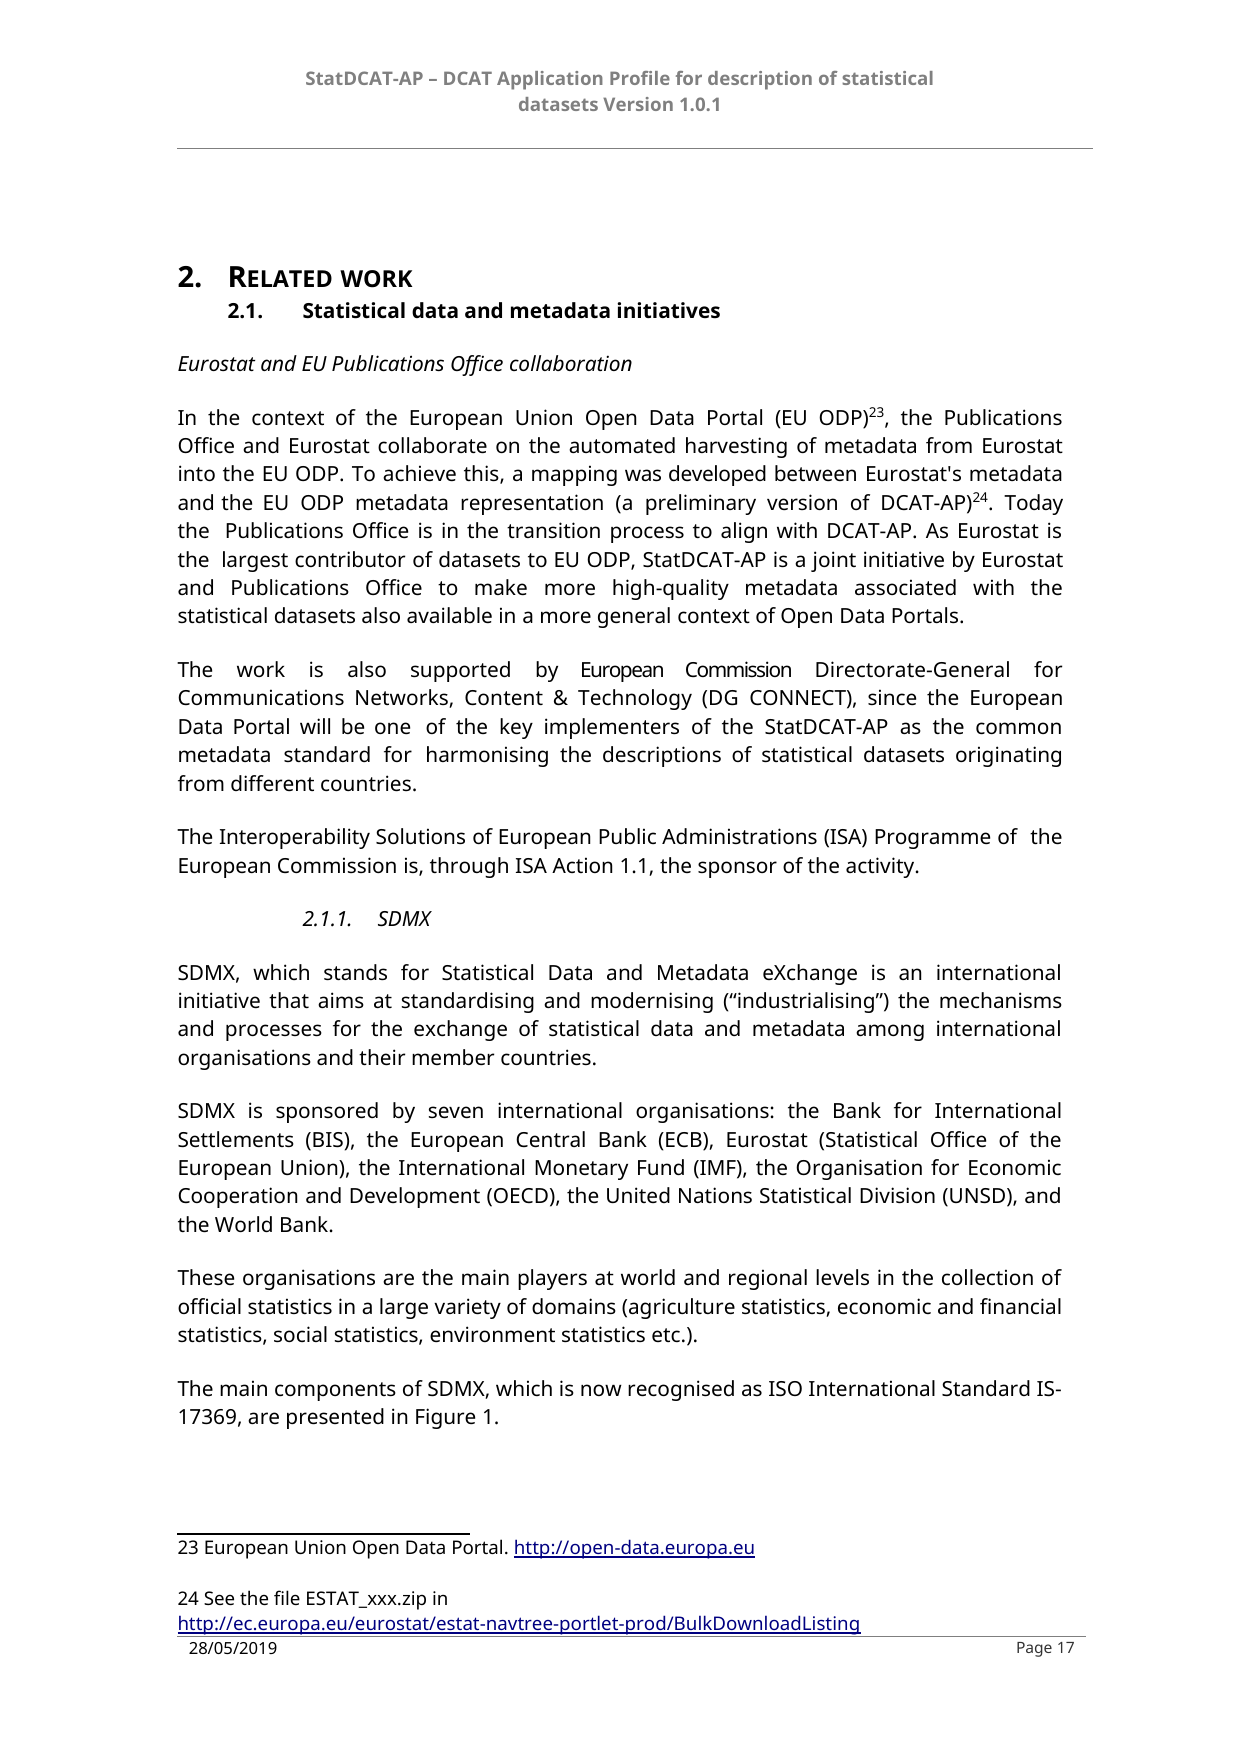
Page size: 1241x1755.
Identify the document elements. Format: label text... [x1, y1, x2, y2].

text In the context of the European Union Open Data Portal (EU ODP), the Publications Office and Eurostat collaborate on the automated harvesting of metadata from Eurostat into the EU ODP. To achieve this, a mapping was developed between Eurostat's metadata and the EU ODP metadata representation (a preliminary version of DCAT-AP). Today the Publications Office is in the transition process to align with DCAT-AP. As Eurostat is the largest contributor of datasets to EU ODP, StatDCAT-AP is a joint initiative by Eurostat and Publications Office to make more high-quality metadata associated with the statistical datasets also available in a more general context of Open Data Portals. [177, 403, 1063, 630]
text The work is also supported by European Commission Directorate-General for Communications Networks, Content & Technology (DG CONNECT), since the European Data Portal will be one of the key implementers of the StatDCAT-AP as the common metadata standard for harmonising the descriptions of statistical datasets originating from different countries. [177, 655, 1063, 797]
text SDMX, which stands for Statistical Data and Metadata eXchange is an international initiative that aims at standardising and modernising (“industrialising”) the mechanisms and processes for the exchange of statistical data and metadata among international organisations and their member countries. [177, 958, 1063, 1071]
text The Interoperability Solutions of European Public Administrations (ISA) Programme of the European Commission is, through ISA Action 1.1, the sponsor of the activity. [177, 822, 1063, 879]
text SDMX is sponsored by seven international organisations: the Bank for International Settlements (BIS), the European Central Bank (ECB), Eurostat (Statistical Office of the European Union), the International Monetary Fund (IMF), the Organisation for Economic Cooperation and Development (OECD), the United Nations Statistical Division (UNSD), and the World Bank. [177, 1096, 1063, 1238]
subtitle Eurostat and EU Publications Office collaboration [177, 349, 1063, 378]
text The main components of SDMX, which is now recognised as ISO International Standard IS-17369, are presented in Figure 1. [177, 1374, 1063, 1431]
text See the file ESTAT_xxx.zip in http://ec.europa.eu/eurostat/estat-navtree-portlet-prod/BulkDownloadListing [177, 1585, 1063, 1636]
subtitle Related work [177, 256, 1063, 296]
text These organisations are the main players at world and regional levels in the collection of official statistics in a large variety of domains (agriculture statistics, economic and financial statistics, social statistics, environment statistics etc.). [177, 1263, 1063, 1349]
text European Union Open Data Portal. http://open-data.europa.eu [177, 1534, 1063, 1560]
subtitle Statistical data and metadata initiatives [227, 296, 1063, 324]
subtitle SDMX [302, 904, 1063, 933]
